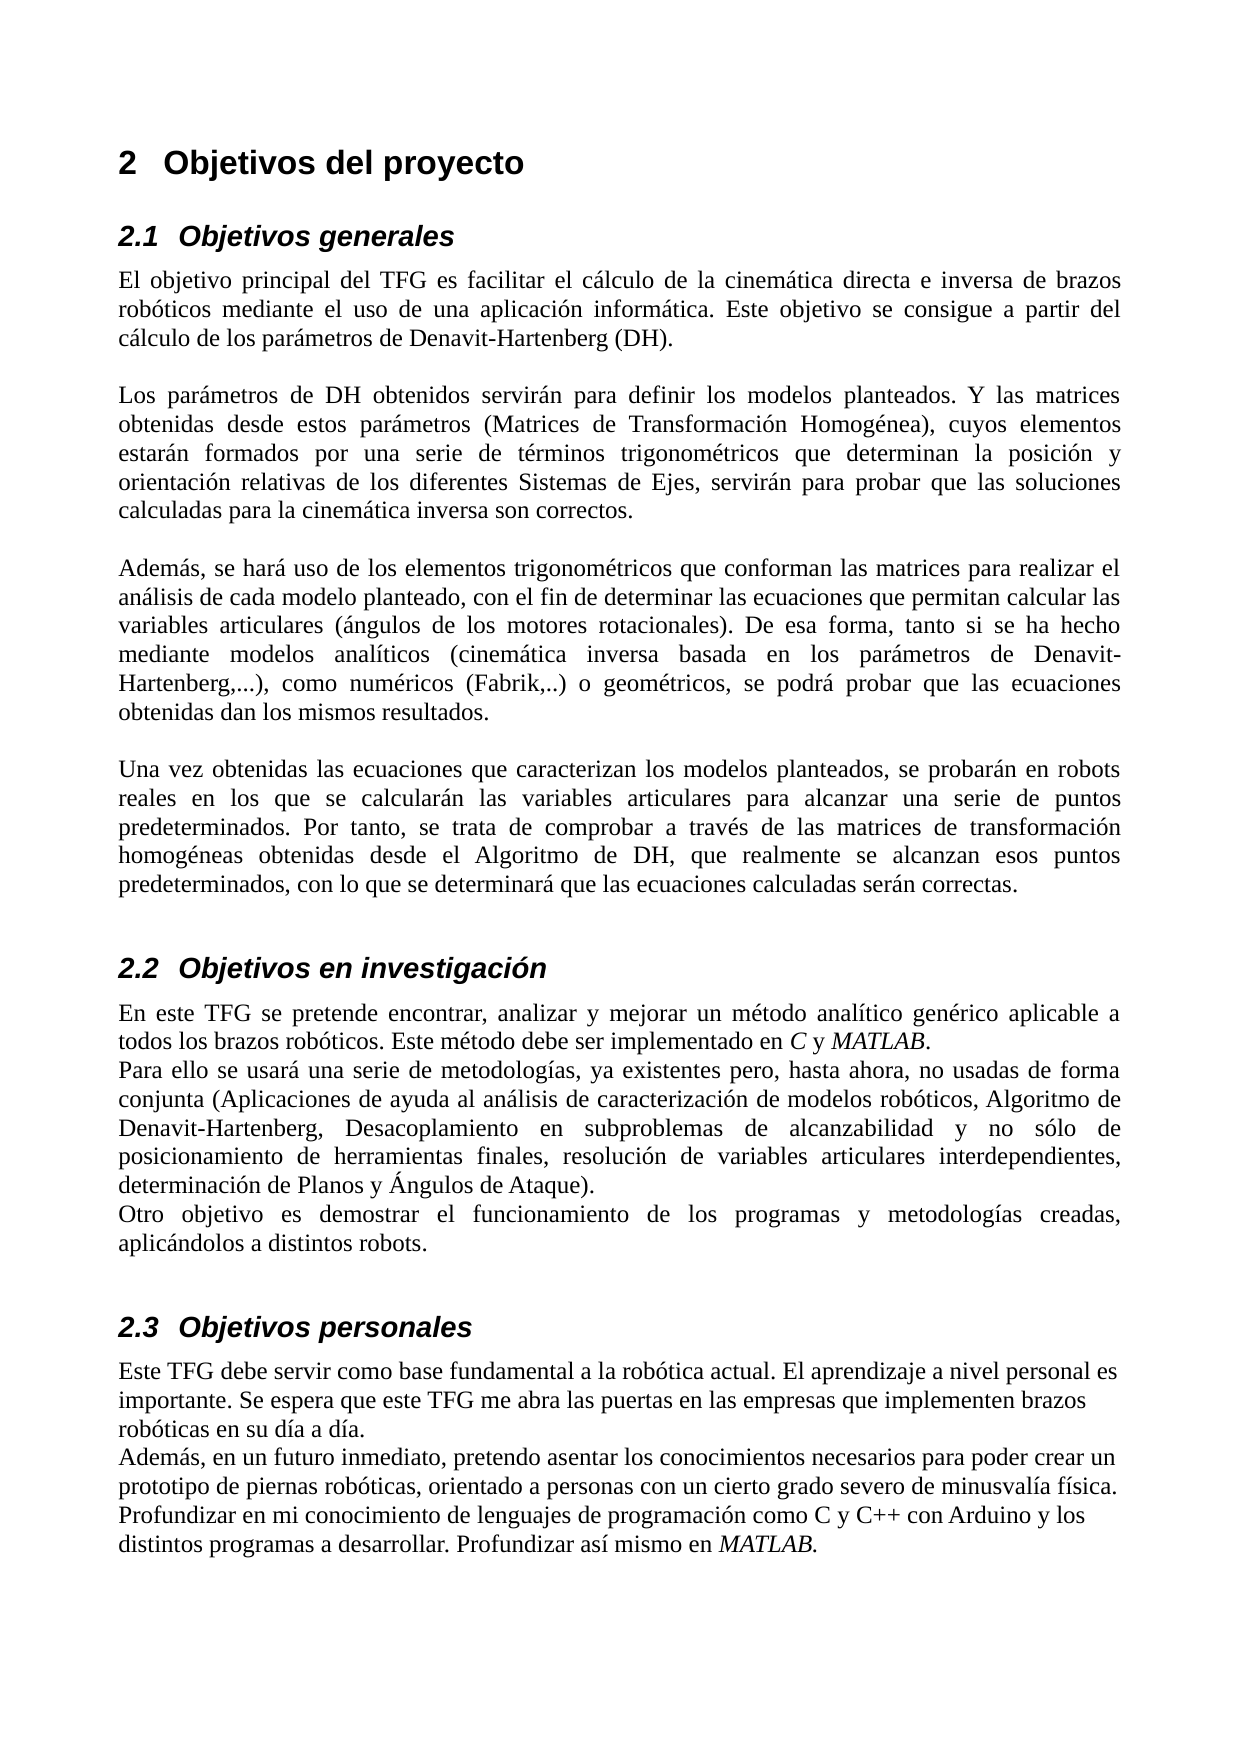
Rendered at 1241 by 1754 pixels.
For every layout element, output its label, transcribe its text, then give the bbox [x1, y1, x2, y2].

text Los parámetros de DH obtenidos servirán para definir los modelos planteados. Y las matrices obtenidas desde estos parámetros (Matrices de Transformación Homogénea), cuyos elementos estarán formados por una serie de términos trigonométricos que determinan la posición y orientación relativas de los diferentes Sistemas de Ejes, servirán para probar que las soluciones calculadas para la cinemática inversa son correctos. [118, 380, 1122, 524]
text Una vez obtenidas las ecuaciones que caracterizan los modelos planteados, se probarán en robots reales en los que se calcularán las variables articulares para alcanzar una serie de puntos predeterminados. Por tanto, se trata de comprobar a través de las matrices de transformación homogéneas obtenidas desde el Algoritmo de DH, que realmente se alcanzan esos puntos predeterminados, con lo que se determinará que las ecuaciones calculadas serán correctas. [118, 754, 1122, 898]
subtitle Objetivos generales [118, 219, 1122, 253]
text En este TFG se pretende encontrar, analizar y mejorar un método analítico genérico aplicable a todos los brazos robóticos. Este método debe ser implementado en C y MATLAB. [118, 998, 1122, 1055]
subtitle Objetivos en investigación [118, 952, 1122, 985]
text Profundizar en mi conocimiento de lenguajes de programación como C y C++ con Arduino y los distintos programas a desarrollar. Profundizar así mismo en MATLAB. [118, 1500, 1122, 1557]
text Además, se hará uso de los elementos trigonométricos que conforman las matrices para realizar el análisis de cada modelo planteado, con el fin de determinar las ecuaciones que permitan calcular las variables articulares (ángulos de los motores rotacionales). De esa forma, tanto si se ha hecho mediante modelos analíticos (cinemática inversa basada en los parámetros de Denavit-Hartenberg,...), como numéricos (Fabrik,..) o geométricos, se podrá probar que las ecuaciones obtenidas dan los mismos resultados. [118, 553, 1122, 725]
text Otro objetivo es demostrar el funcionamiento de los programas y metodologías creadas, aplicándolos a distintos robots. [118, 1199, 1122, 1256]
subtitle Objetivos personales [118, 1310, 1122, 1344]
subtitle Objetivos del proyecto [118, 143, 1122, 182]
text Para ello se usará una serie de metodologías, ya existentes pero, hasta ahora, no usadas de forma conjunta (Aplicaciones de ayuda al análisis de caracterización de modelos robóticos, Algoritmo de Denavit-Hartenberg, Desacoplamiento en subproblemas de alcanzabilidad y no sólo de posicionamiento de herramientas finales, resolución de variables articulares interdependientes, determinación de Planos y Ángulos de Ataque). [118, 1055, 1122, 1199]
text Además, en un futuro inmediato, pretendo asentar los conocimientos necesarios para poder crear un prototipo de piernas robóticas, orientado a personas con un cierto grado severo de minusvalía física. [118, 1442, 1122, 1500]
text Este TFG debe servir como base fundamental a la robótica actual. El aprendizaje a nivel personal es importante. Se espera que este TFG me abra las puertas en las empresas que implementen brazos robóticas en su día a día. [118, 1356, 1122, 1442]
text El objetivo principal del TFG es facilitar el cálculo de la cinemática directa e inversa de brazos robóticos mediante el uso de una aplicación informática. Este objetivo se consigue a partir del cálculo de los parámetros de Denavit-Hartenberg (DH). [118, 265, 1122, 352]
